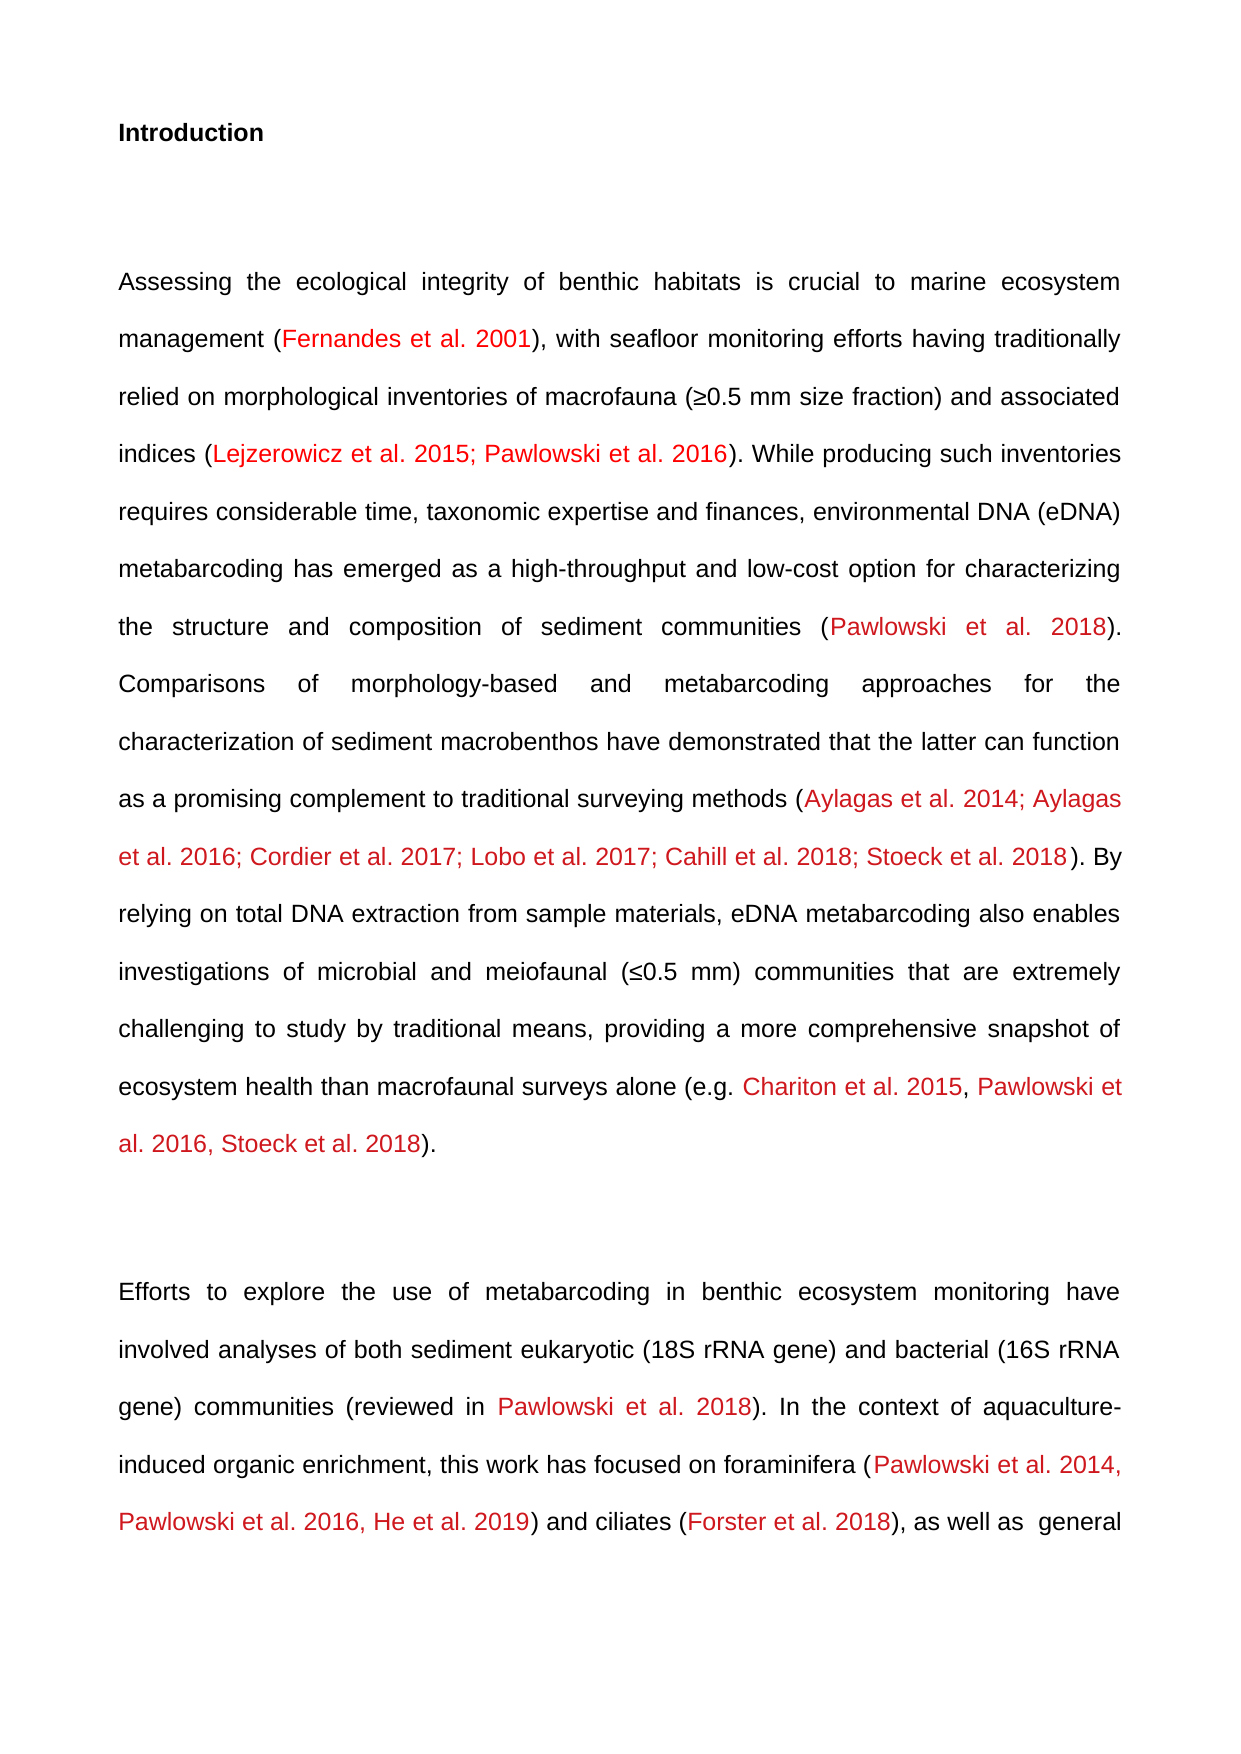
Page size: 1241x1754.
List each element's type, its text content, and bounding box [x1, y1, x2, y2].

text Efforts to explore the use of metabarcoding in benthic ecosystem monitoring have involved analyses of both sediment eukaryotic (18S rRNA gene) and bacterial (16S rRNA gene) communities (reviewed in Pawlowski et al. 2018). In the context of aquaculture-induced organic enrichment, this work has focused on foraminifera (Pawlowski et al. 2014, Pawlowski et al. 2016, He et al. 2019) and ciliates (Forster et al. 2018), as well as general [118, 1277, 1122, 1536]
text Introduction [118, 118, 1122, 147]
text Assessing the ecological integrity of benthic habitats is crucial to marine ecosystem management (Fernandes et al. 2001), with seafloor monitoring efforts having traditionally relied on morphological inventories of macrofauna (≥0.5 mm size fraction) and associated indices (Lejzerowicz et al. 2015; Pawlowski et al. 2016). While producing such inventories requires considerable time, taxonomic expertise and finances, environmental DNA (eDNA) metabarcoding has emerged as a high-throughput and low-cost option for characterizing the structure and composition of sediment communities (Pawlowski et al. 2018). Comparisons of morphology-based and metabarcoding approaches for the characterization of sediment macrobenthos have demonstrated that the latter can function as a promising complement to traditional surveying methods (Aylagas et al. 2014; Aylagas et al. 2016; Cordier et al. 2017; Lobo et al. 2017; Cahill et al. 2018; Stoeck et al. 2018). By relying on total DNA extraction from sample materials, eDNA metabarcoding also enables investigations of microbial and meiofaunal (≤0.5 mm) communities that are extremely challenging to study by traditional means, providing a more comprehensive snapshot of ecosystem health than macrofaunal surveys alone (e.g. Chariton et al. 2015, Pawlowski et al. 2016, Stoeck et al. 2018). [118, 266, 1122, 1158]
